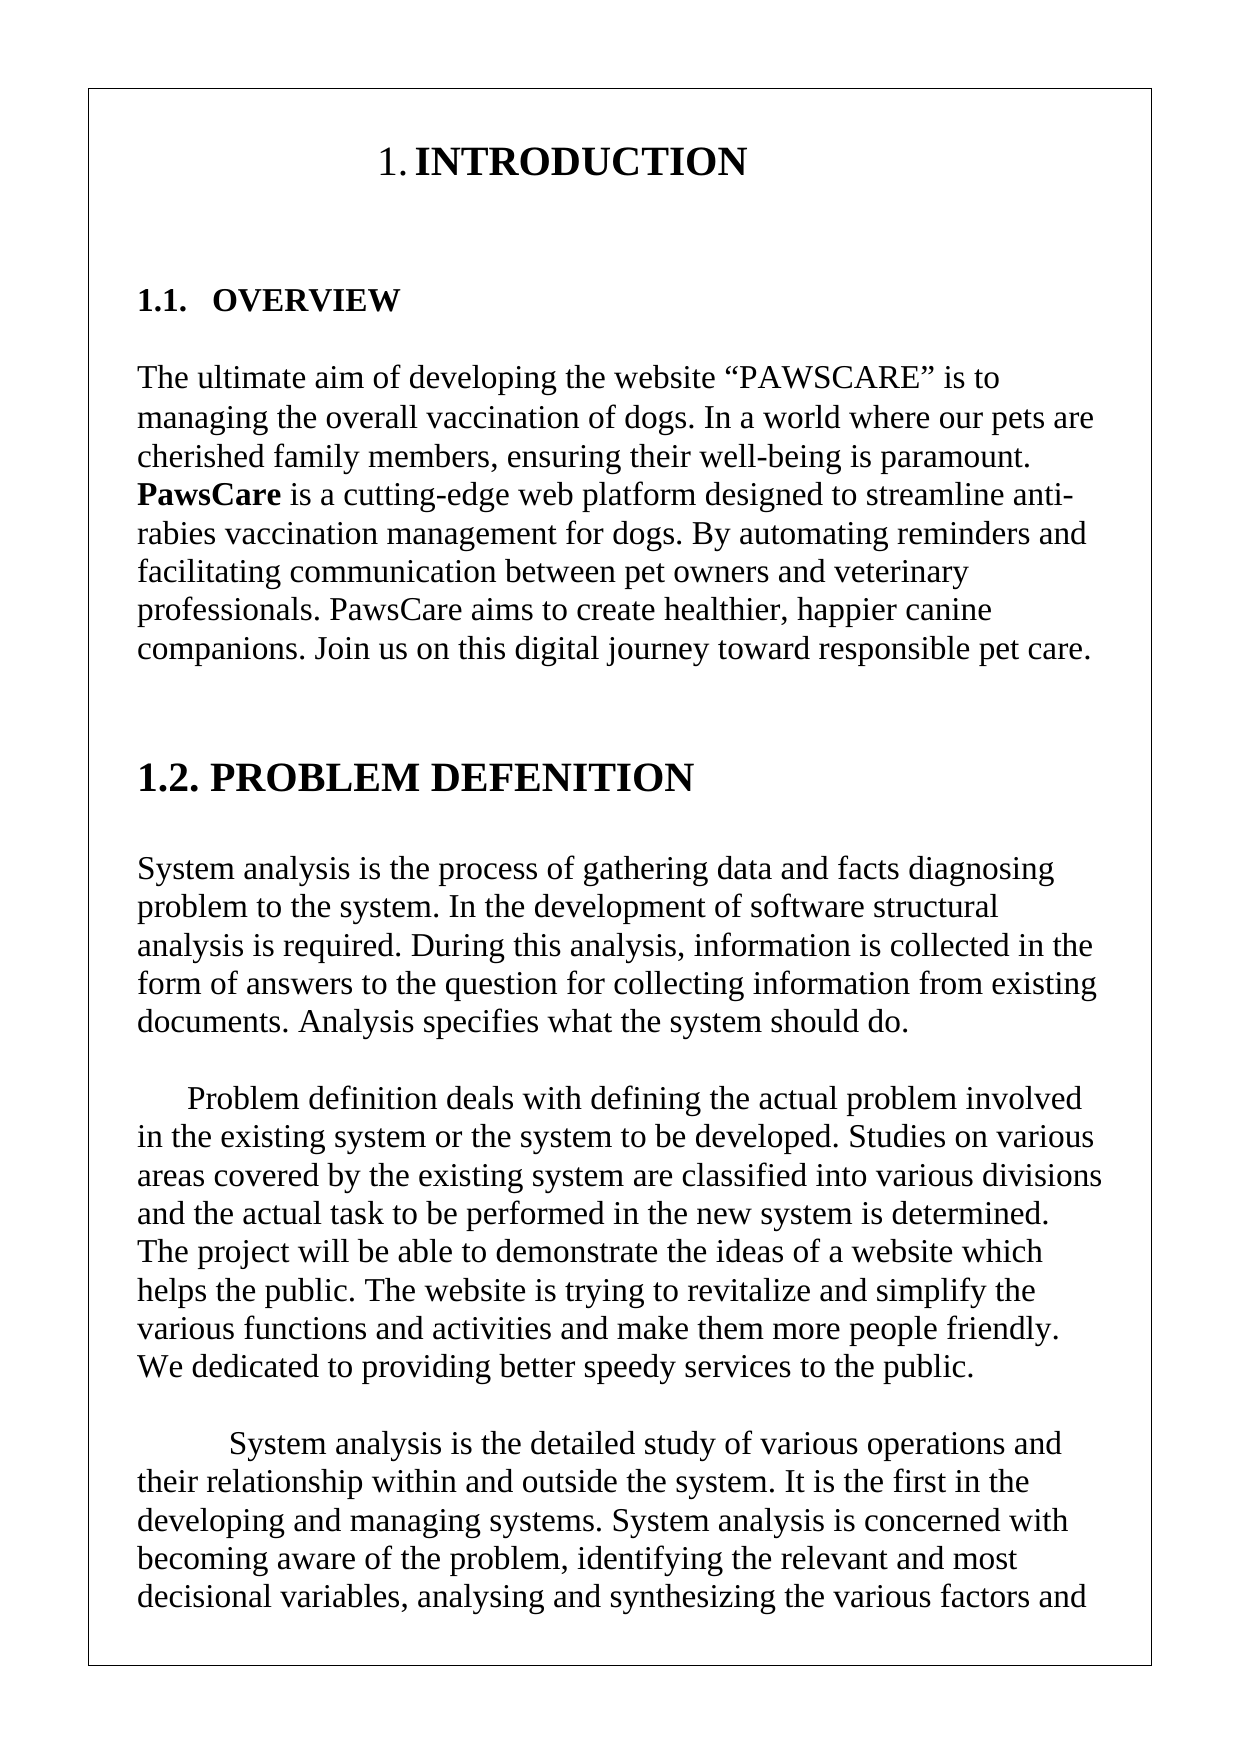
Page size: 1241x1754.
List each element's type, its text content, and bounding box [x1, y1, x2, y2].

text The ultimate aim of developing the website “PAWSCARE” is to managing the overall vaccination of dogs. In a world where our pets are cherished family members, ensuring their well-being is paramount. PawsCare is a cutting-edge web platform designed to streamline anti-rabies vaccination management for dogs. By automating reminders and facilitating communication between pet owners and veterinary professionals. PawsCare aims to create healthier, happier canine companions. Join us on this digital journey toward responsible pet care. [137, 357, 1103, 666]
text Problem definition deals with defining the actual problem involved in the existing system or the system to be developed. Studies on various areas covered by the existing system are classified into various divisions and the actual task to be performed in the new system is determined. The project will be able to demonstrate the ideas of a website which helps the public. The website is trying to revitalize and simplify the various functions and activities and make them more people friendly. We dedicated to providing better speedy services to the public. [137, 1078, 1103, 1385]
list INTRODUCTION [377, 137, 1103, 185]
text System analysis is the process of gathering data and facts diagnosing problem to the system. In the development of software structural analysis is required. During this analysis, information is collected in the form of answers to the question for collecting information from existing documents. Analysis specifies what the system should do. [137, 848, 1103, 1040]
text 1.2. PROBLEM DEFENITION [137, 753, 1103, 801]
text System analysis is the detailed study of various operations and their relationship within and outside the system. It is the first in the developing and managing systems. System analysis is concerned with becoming aware of the problem, identifying the relevant and most decisional variables, analysing and synthesizing the various factors and [137, 1423, 1103, 1615]
list OVERVIEW [137, 281, 1103, 319]
